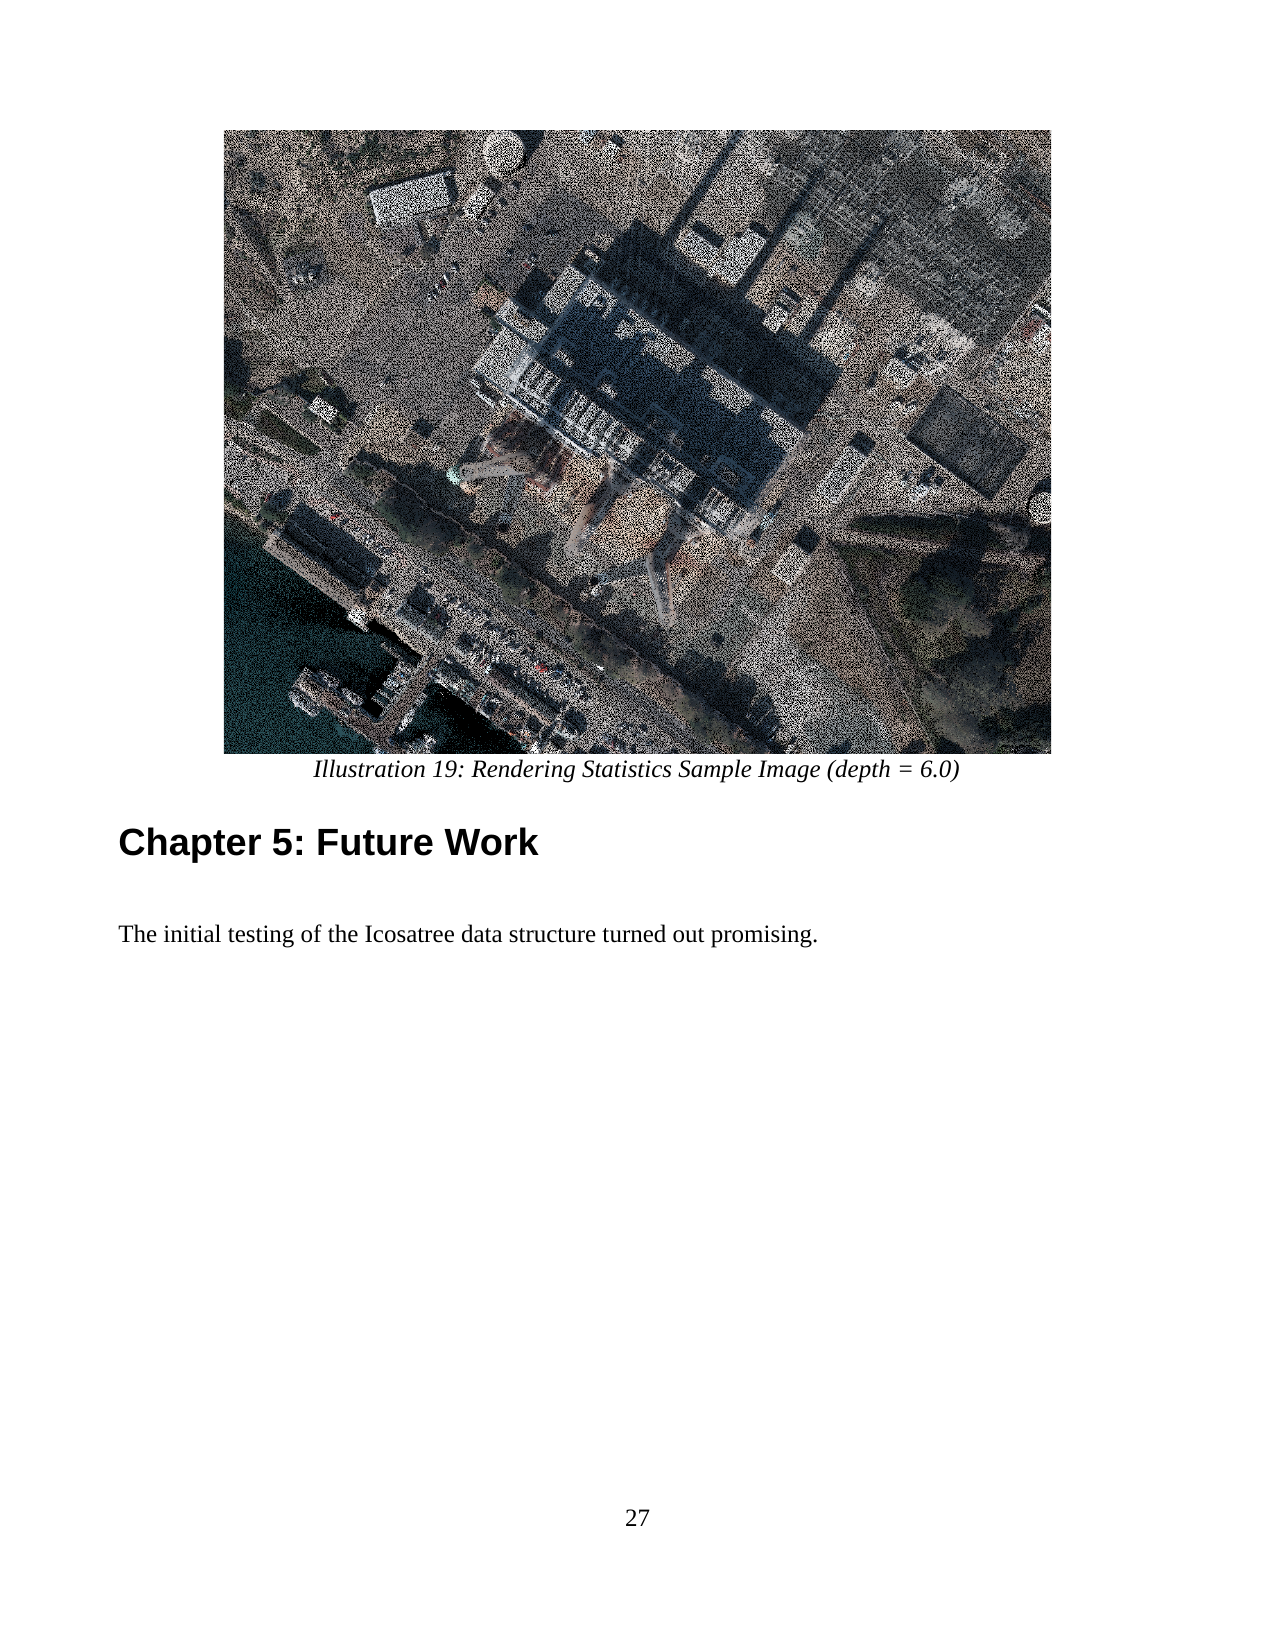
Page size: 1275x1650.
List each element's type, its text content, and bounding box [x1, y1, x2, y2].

picture [223, 130, 1052, 754]
subtitle Chapter 5: Future Work [118, 820, 1157, 864]
text The initial testing of the Icosatree data structure turned out promising. [118, 919, 1157, 948]
text Illustration 19: Rendering Statistics Sample Image (depth = 6.0) [224, 754, 1051, 783]
